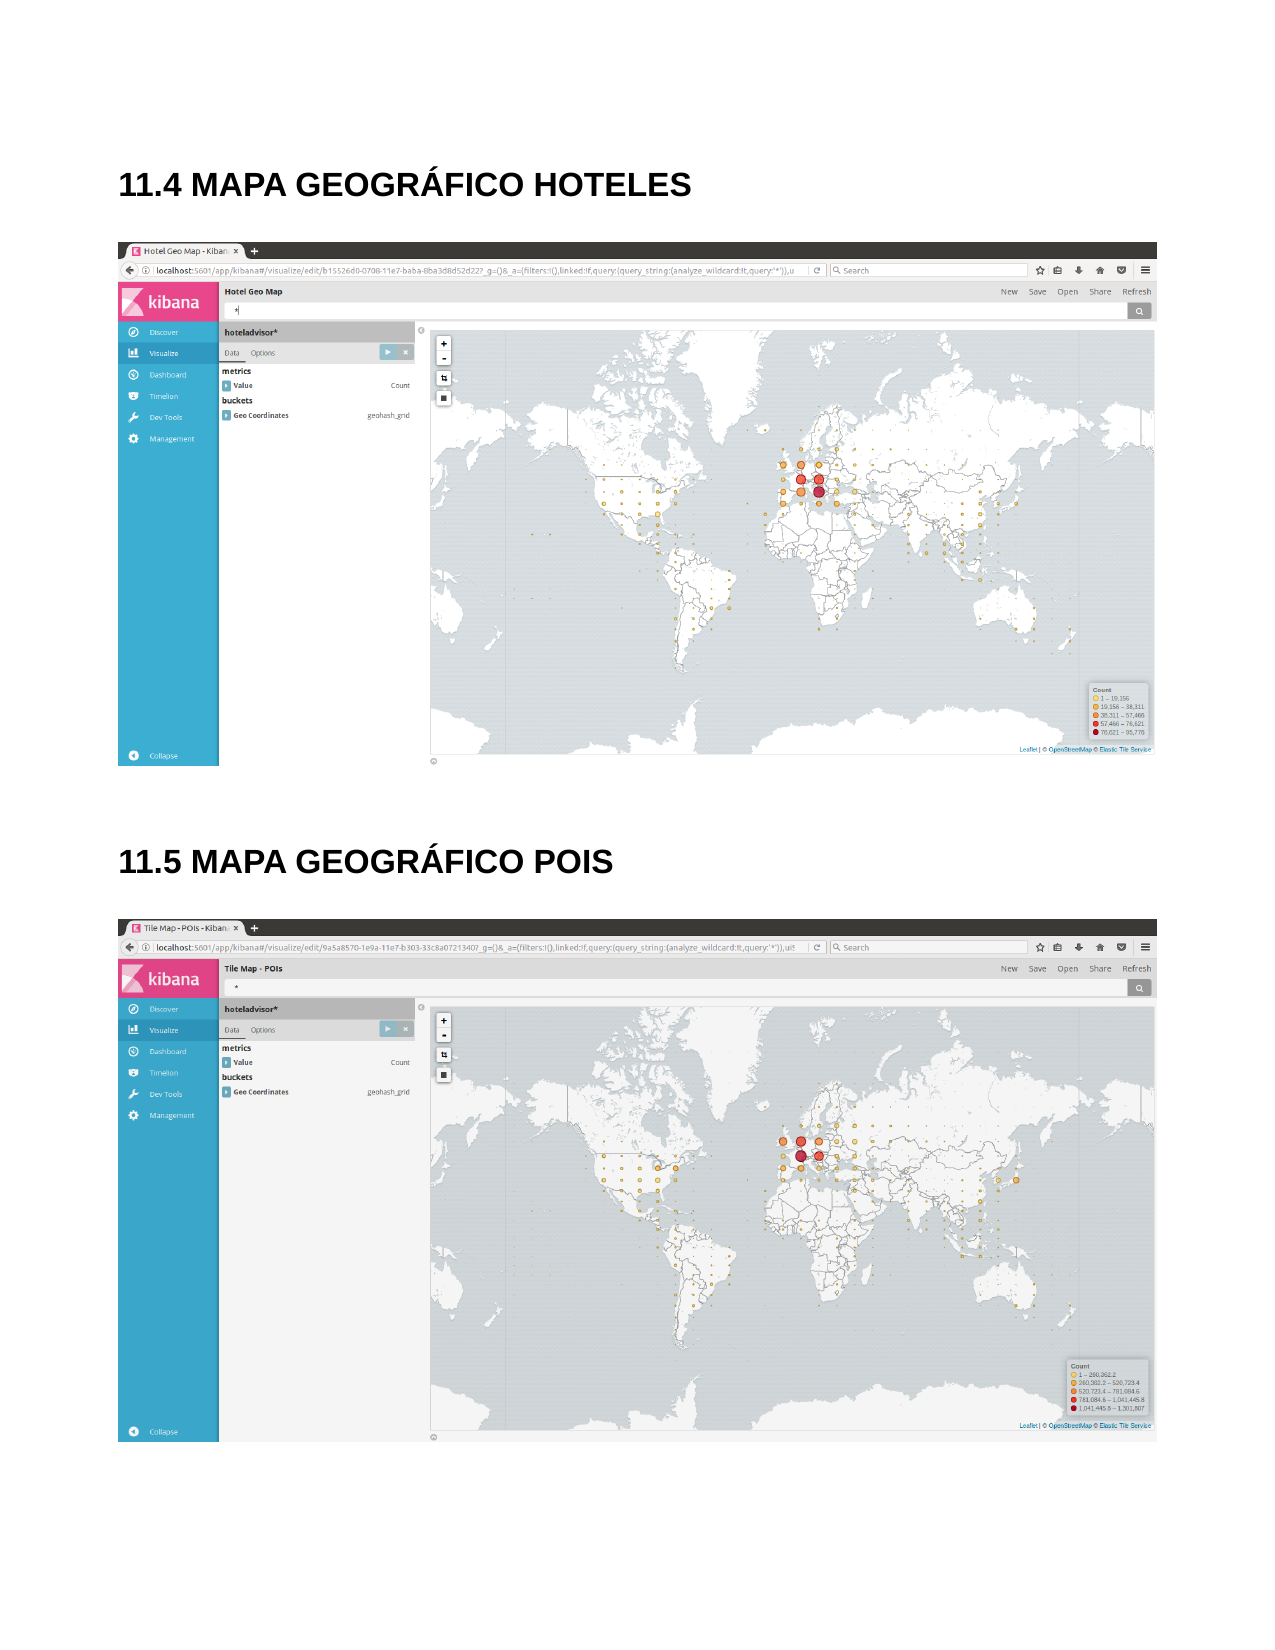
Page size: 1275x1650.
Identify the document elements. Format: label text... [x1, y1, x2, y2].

subtitle 11.5 MAPA GEOGRÁFICO POIS [118, 842, 1157, 880]
picture [118, 242, 1157, 766]
subtitle 11.4 MAPA GEOGRÁFICO HOTELES [118, 165, 1157, 204]
picture [118, 919, 1157, 1442]
